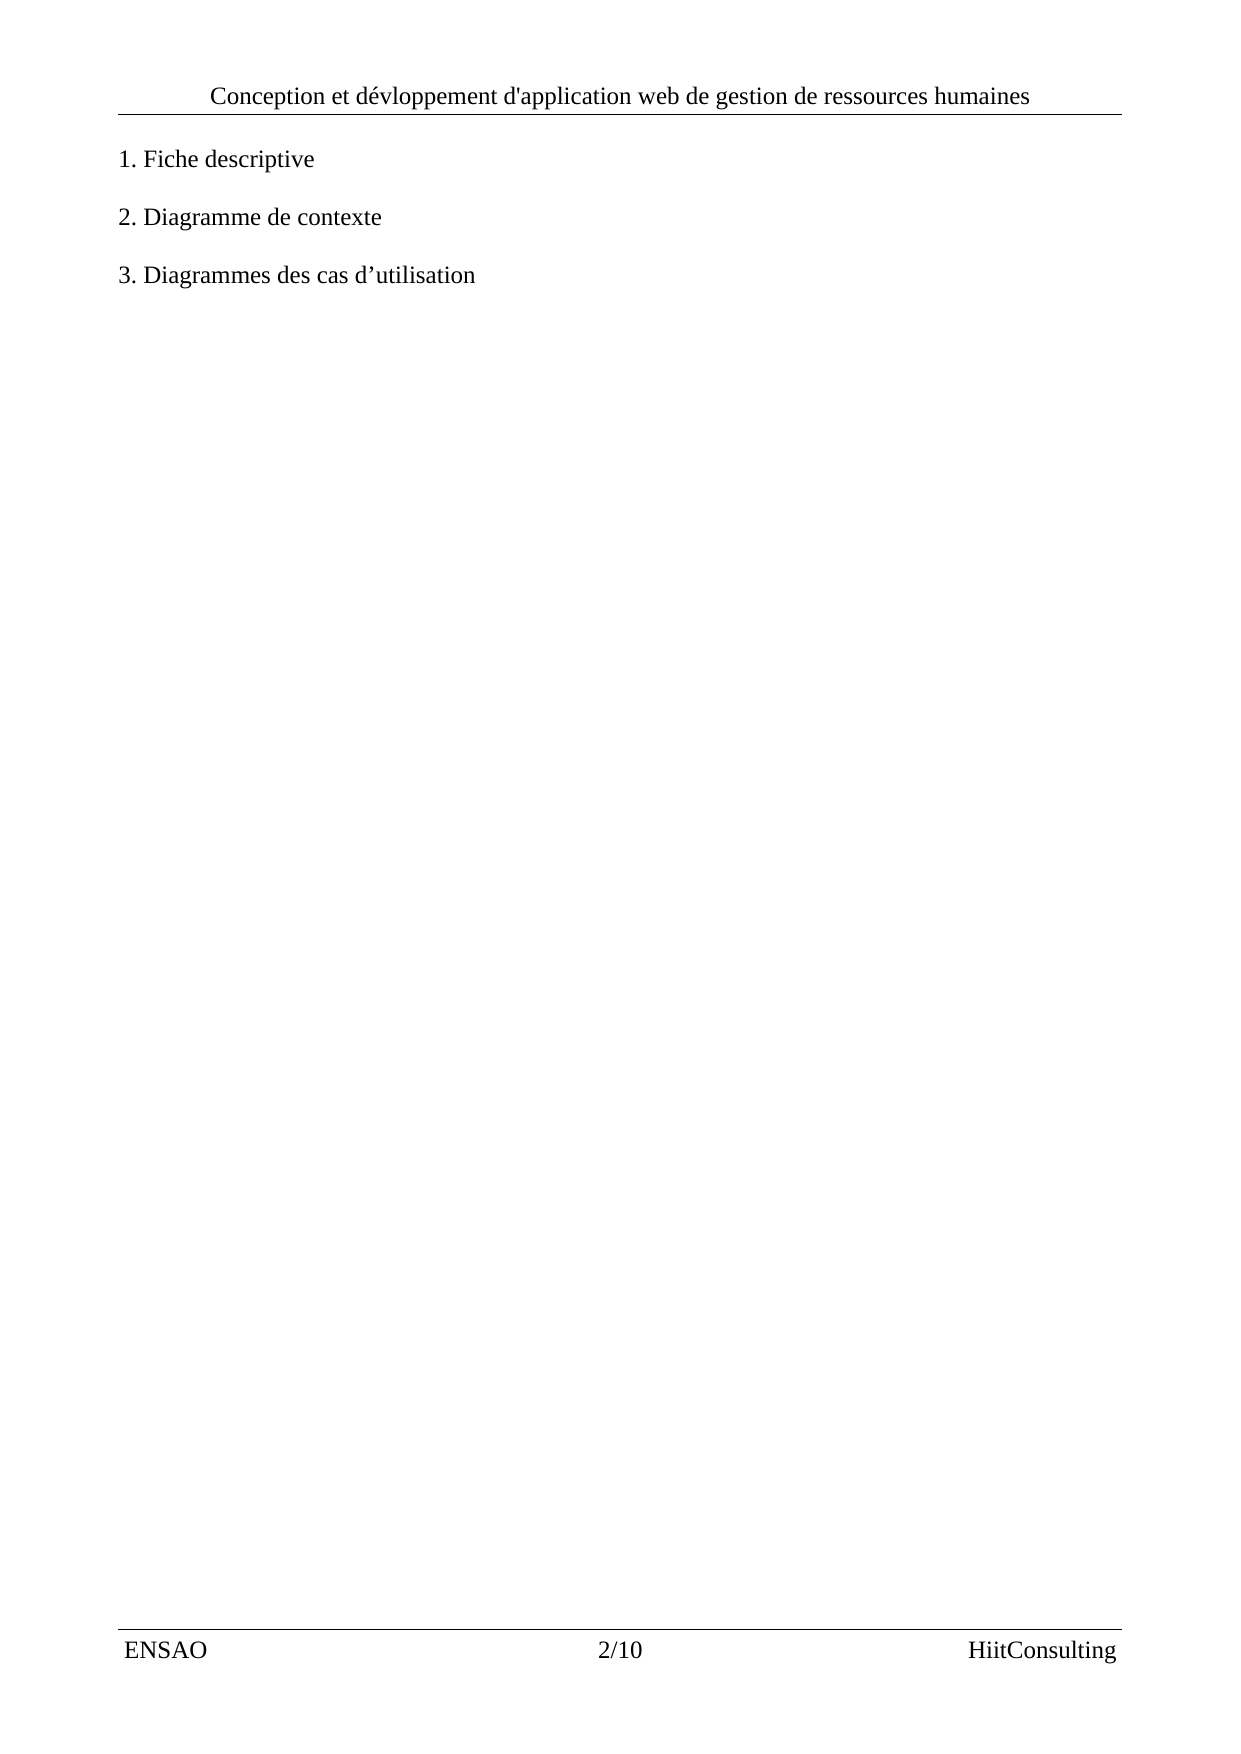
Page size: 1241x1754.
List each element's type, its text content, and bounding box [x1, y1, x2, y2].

text 1. Fiche descriptive [118, 144, 1122, 173]
text 3. Diagrammes des cas d’utilisation [118, 260, 1122, 289]
text 2. Diagramme de contexte [118, 202, 1122, 231]
